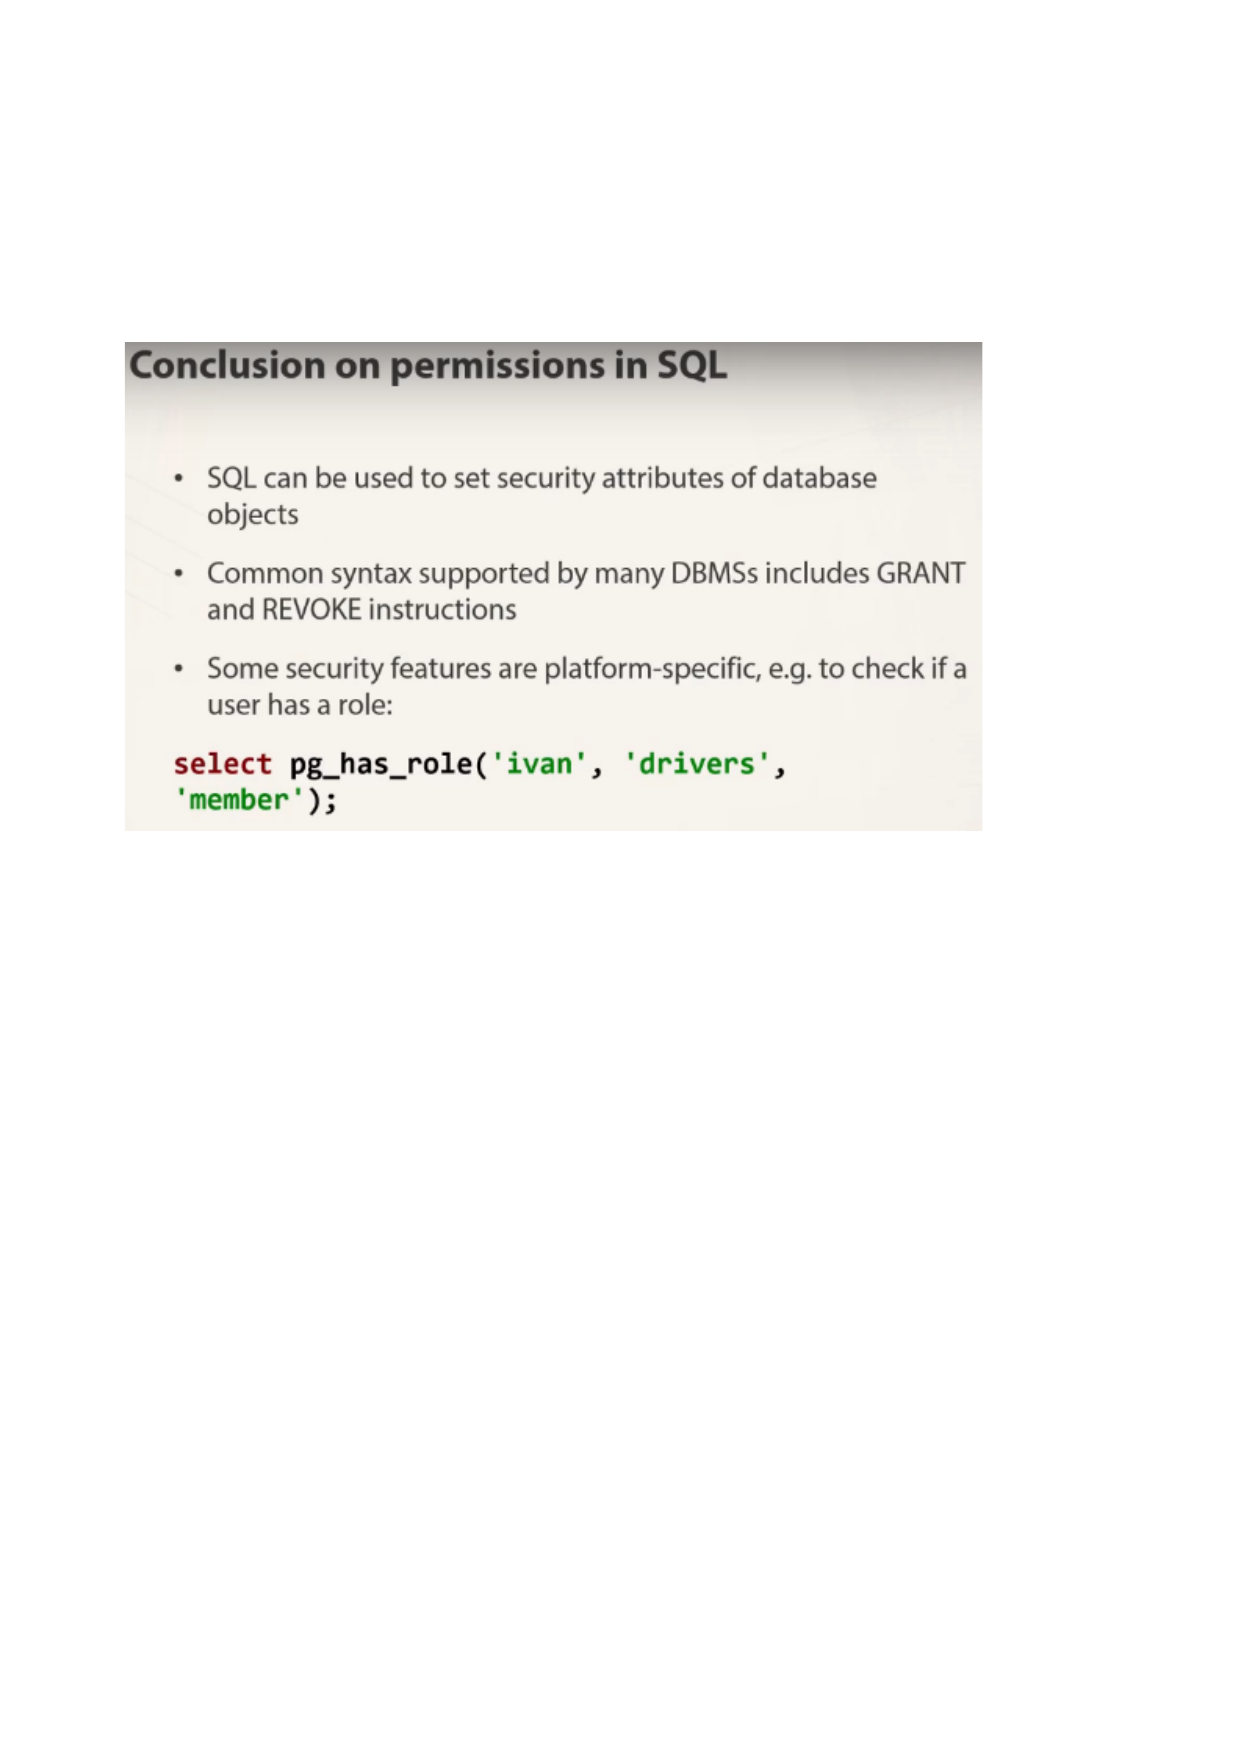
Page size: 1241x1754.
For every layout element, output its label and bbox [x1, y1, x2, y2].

picture [124, 342, 983, 831]
